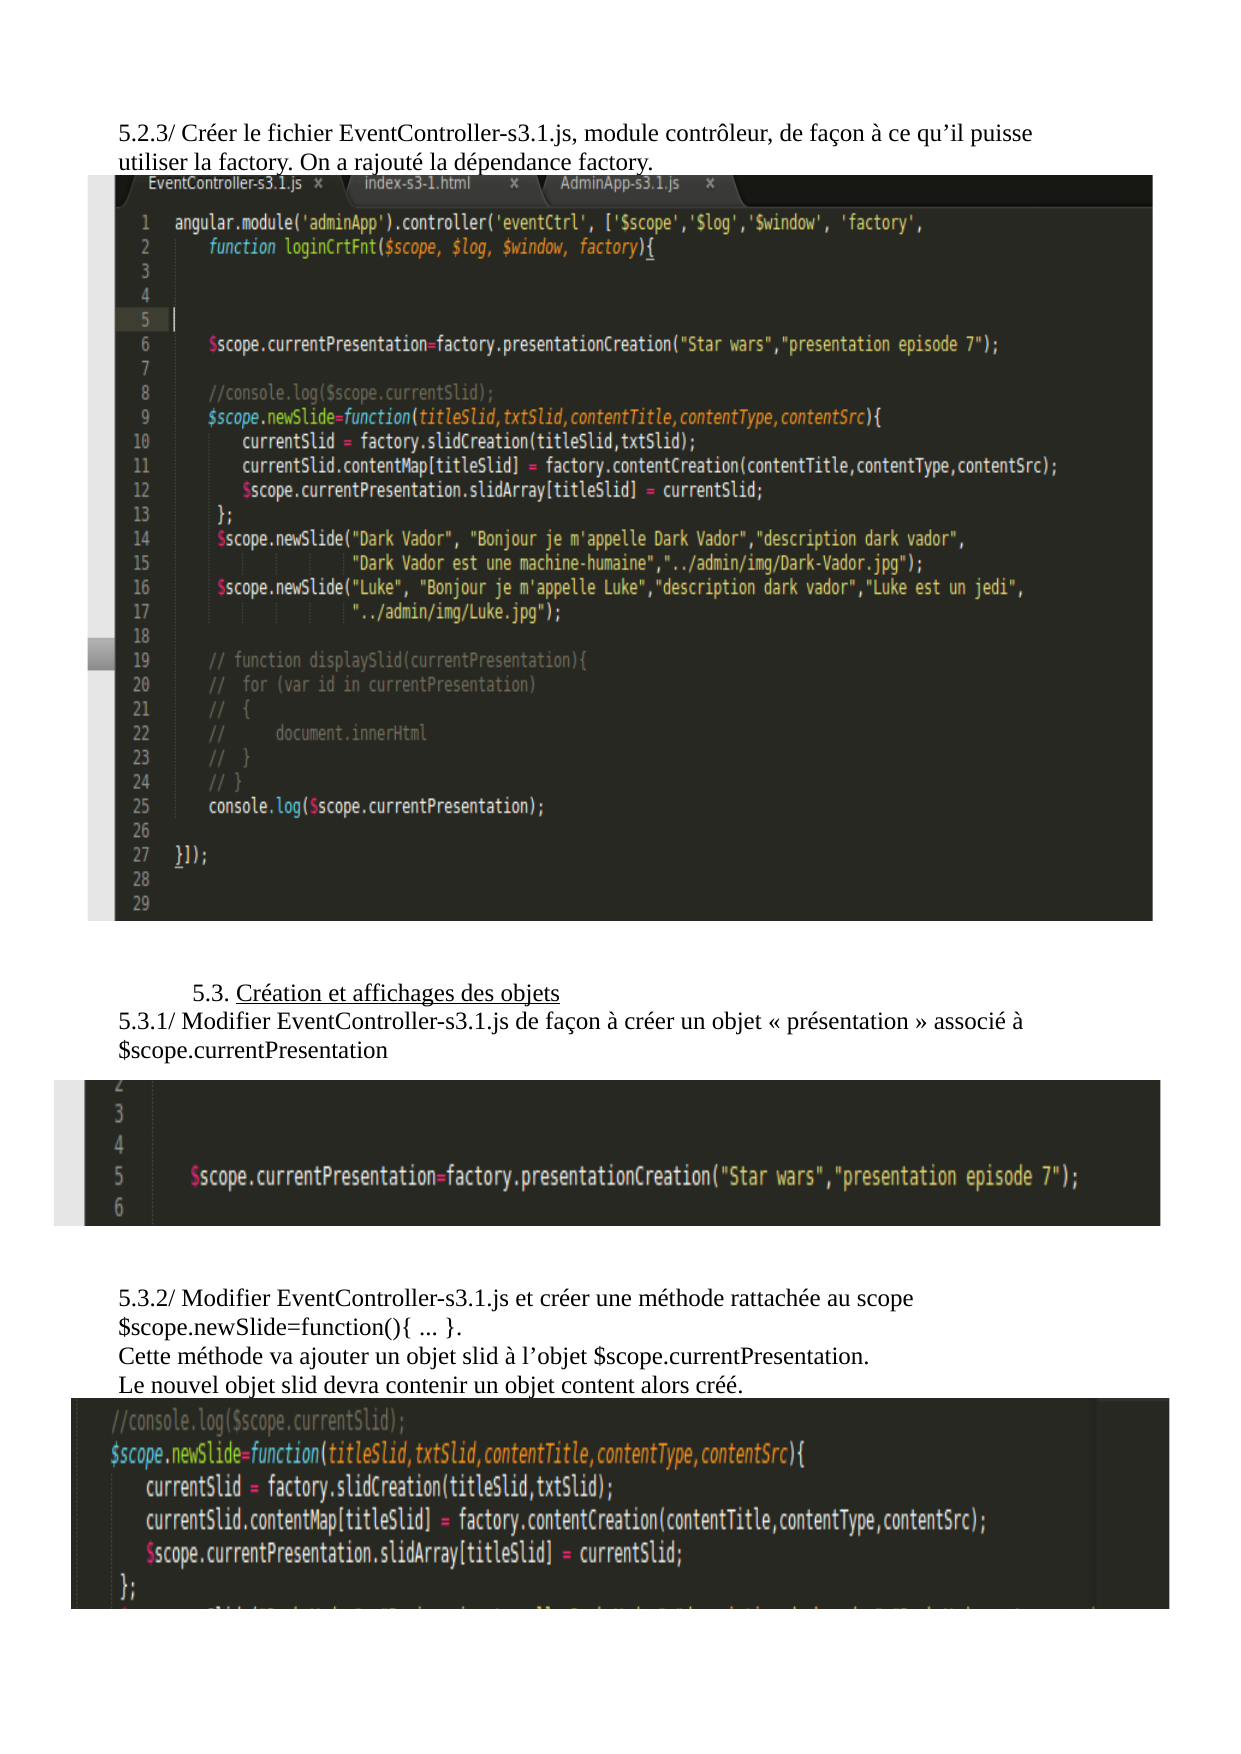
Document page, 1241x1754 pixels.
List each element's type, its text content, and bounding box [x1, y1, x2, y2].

text utiliser la factory. On a rajouté la dépendance factory. [118, 147, 1122, 175]
text 5.2.3/ Créer le fichier EventController-s3.1.js, module contrôleur, de façon à ce qu’il puisse [118, 118, 1122, 147]
text 5.3.2/ Modifier EventController-s3.1.js et créer une méthode rattachée au scope $scope.newSlide=function(){ ... }. [118, 1283, 1122, 1341]
text $scope.currentPresentation [118, 1035, 1122, 1064]
picture [53, 1080, 1161, 1144]
text 5.3. Création et affichages des objets [118, 978, 1122, 1006]
text Le nouvel objet slid devra contenir un objet content alors créé. [118, 1370, 1122, 1398]
picture [71, 1398, 1170, 1592]
picture [87, 175, 1153, 921]
text 5.3.1/ Modifier EventController-s3.1.js de façon à créer un objet « présentation » associé à [118, 1006, 1122, 1035]
text Cette méthode va ajouter un objet slid à l’objet $scope.currentPresentation. [118, 1341, 1122, 1370]
